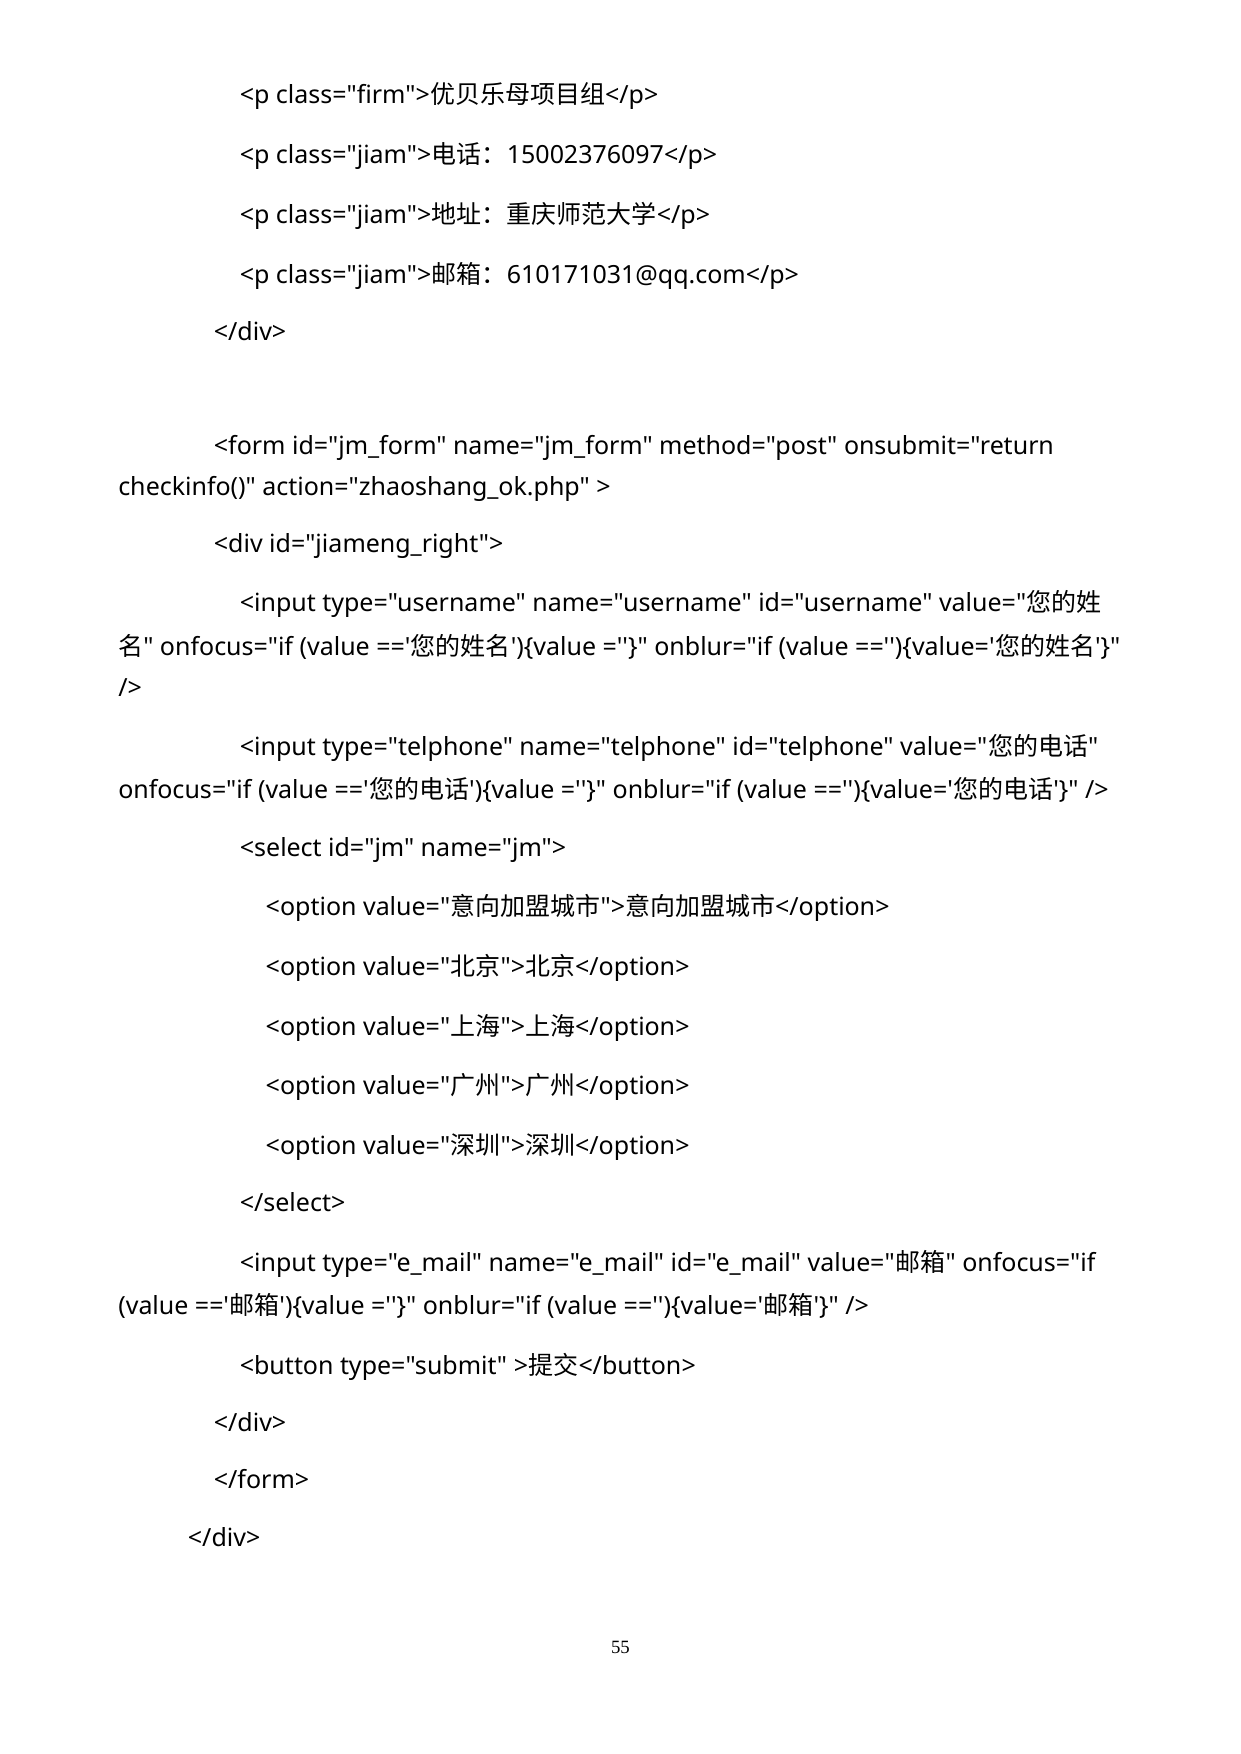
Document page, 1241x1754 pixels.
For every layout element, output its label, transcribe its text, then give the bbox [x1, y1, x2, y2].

text </div> [118, 1405, 1122, 1439]
text <option value="上海">上海</option> [118, 1006, 1122, 1042]
text <div id="jiameng_right"> [118, 526, 1122, 560]
text </div> [118, 314, 1122, 348]
text <option value="意向加盟城市">意向加盟城市</option> [118, 887, 1122, 923]
text <button type="submit" >提交</button> [118, 1345, 1122, 1382]
text <option value="深圳">深圳</option> [118, 1125, 1122, 1162]
text <form id="jm_form" name="jm_form" method="post" onsubmit="return checkinfo()" action="zhaoshang_ok.php" > [118, 428, 1122, 503]
text <p class="jiam">邮箱：610171031@qq.com</p> [118, 254, 1122, 290]
text <input type="e_mail" name="e_mail" id="e_mail" value="邮箱" onfocus="if (value =='邮箱'){value =''}" onblur="if (value ==''){value='邮箱'}" /> [118, 1242, 1122, 1322]
text <select id="jm" name="jm"> [118, 829, 1122, 864]
text <input type="telphone" name="telphone" id="telphone" value="您的电话" onfocus="if (value =='您的电话'){value =''}" onblur="if (value ==''){value='您的电话'}" /> [118, 726, 1122, 806]
text </select> [118, 1185, 1122, 1219]
text <p class="firm">优贝乐母项目组</p> [118, 75, 1122, 111]
text <option value="广州">广州</option> [118, 1066, 1122, 1102]
text <input type="username" name="username" id="username" value="您的姓名" onfocus="if (value =='您的姓名'){value =''}" onblur="if (value ==''){value='您的姓名'}" /> [118, 583, 1122, 703]
text <option value="北京">北京</option> [118, 946, 1122, 983]
text <p class="jiam">电话：15002376097</p> [118, 135, 1122, 171]
text </div> [118, 1519, 1122, 1553]
text <p class="jiam">地址：重庆师范大学</p> [118, 194, 1122, 231]
text </form> [118, 1462, 1122, 1496]
